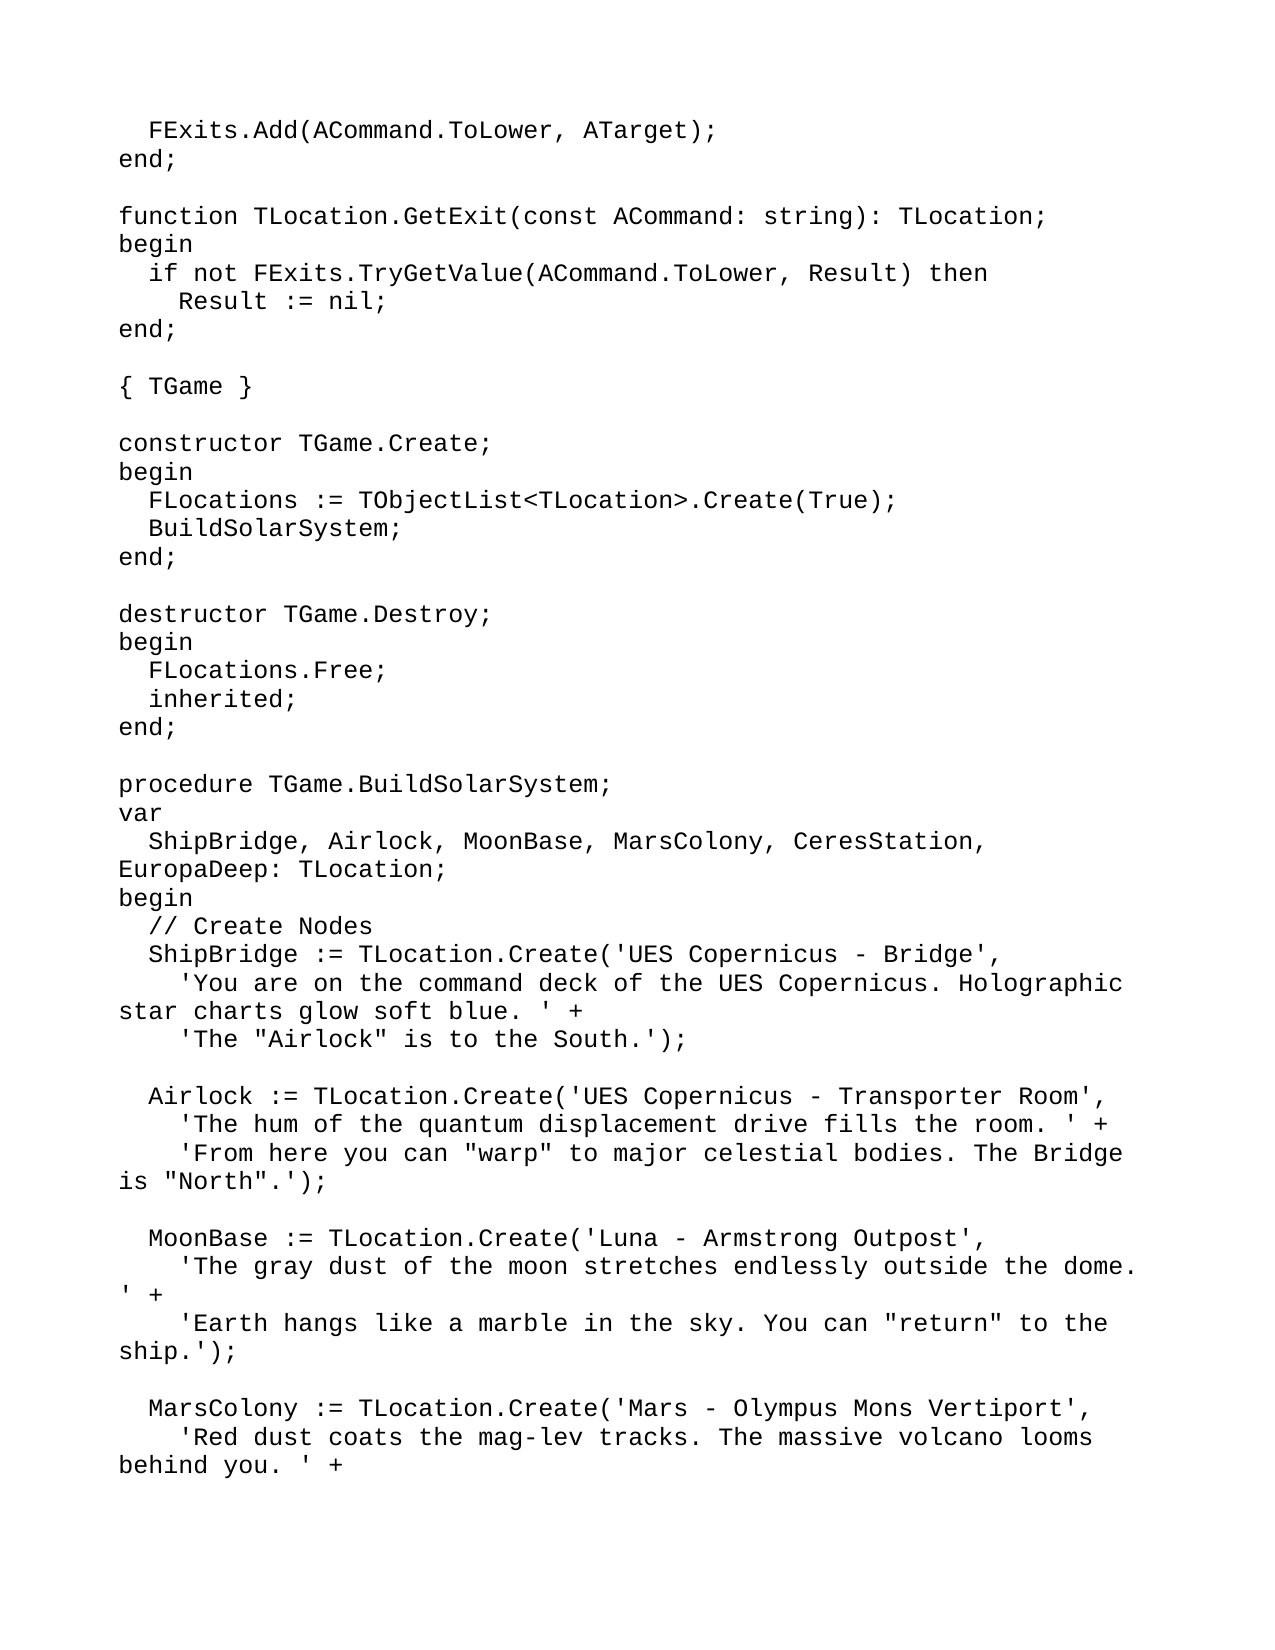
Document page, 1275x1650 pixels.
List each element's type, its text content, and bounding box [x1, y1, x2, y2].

text var [118, 800, 1157, 828]
text Result := nil; [118, 288, 1157, 317]
text constructor TGame.Create; [118, 431, 1157, 459]
text begin [118, 459, 1157, 488]
text 'From here you can "warp" to major celestial bodies. The Bridge is "North".'); [118, 1140, 1157, 1197]
text MarsColony := TLocation.Create('Mars - Olympus Mons Vertiport', [118, 1396, 1157, 1424]
text end; [118, 317, 1157, 345]
text destructor TGame.Destroy; [118, 601, 1157, 630]
text Airlock := TLocation.Create('UES Copernicus - Transporter Room', [118, 1083, 1157, 1112]
text FLocations.Free; [118, 658, 1157, 686]
text end; [118, 715, 1157, 743]
text FLocations := TObjectList<TLocation>.Create(True); [118, 488, 1157, 516]
text end; [118, 146, 1157, 175]
text procedure TGame.BuildSolarSystem; [118, 772, 1157, 800]
text begin [118, 630, 1157, 658]
text 'You are on the command deck of the UES Copernicus. Holographic star charts glow soft blue. ' + [118, 970, 1157, 1027]
text 'The gray dust of the moon stretches endlessly outside the dome. ' + [118, 1254, 1157, 1311]
text // Create Nodes [118, 913, 1157, 942]
text FExits.Add(ACommand.ToLower, ATarget); [118, 118, 1157, 146]
text MoonBase := TLocation.Create('Luna - Armstrong Outpost', [118, 1226, 1157, 1254]
text ShipBridge := TLocation.Create('UES Copernicus - Bridge', [118, 942, 1157, 970]
text if not FExits.TryGetValue(ACommand.ToLower, Result) then [118, 260, 1157, 288]
text { TGame } [118, 374, 1157, 402]
text 'Red dust coats the mag-lev tracks. The massive volcano looms behind you. ' + [118, 1424, 1157, 1481]
text end; [118, 544, 1157, 573]
text begin [118, 885, 1157, 913]
text 'Earth hangs like a marble in the sky. You can "return" to the ship.'); [118, 1311, 1157, 1367]
text ShipBridge, Airlock, MoonBase, MarsColony, CeresStation, EuropaDeep: TLocation; [118, 828, 1157, 885]
text begin [118, 232, 1157, 260]
text BuildSolarSystem; [118, 516, 1157, 544]
text 'The "Airlock" is to the South.'); [118, 1027, 1157, 1055]
text 'The hum of the quantum displacement drive fills the room. ' + [118, 1112, 1157, 1140]
text inherited; [118, 686, 1157, 715]
text function TLocation.GetExit(const ACommand: string): TLocation; [118, 203, 1157, 232]
